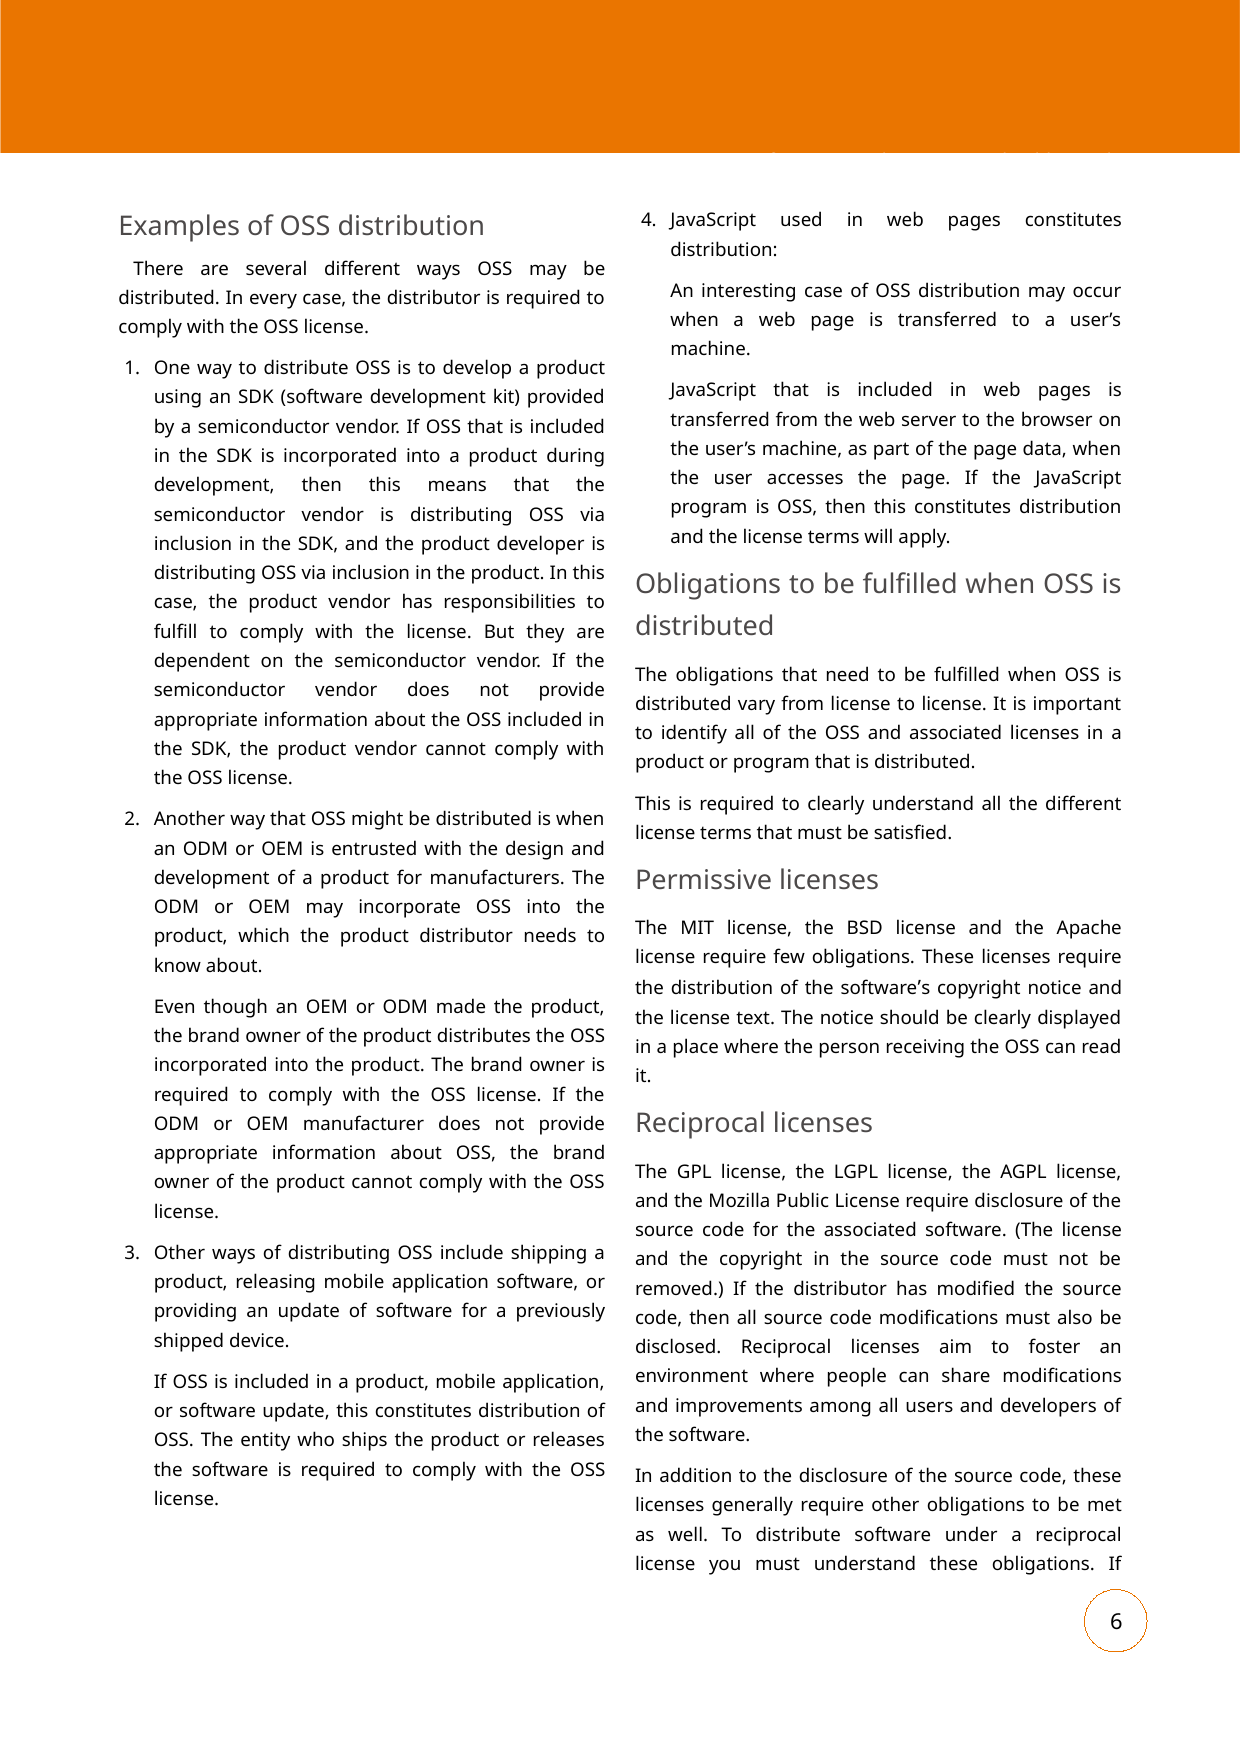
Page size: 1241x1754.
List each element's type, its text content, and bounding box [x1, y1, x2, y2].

text Permissive licenses [635, 860, 1122, 897]
list Even though an OEM or ODM made the product, the brand owner of the product distributes the OSS incorporated into the product. The brand owner is required to comply with the OSS license. If the ODM or OEM manufacturer does not provide appropriate information about OSS, the brand owner of the product cannot comply with the OSS license. [124, 993, 605, 1223]
list Other ways of distributing OSS include shipping a product, releasing mobile application software, or providing an update of software for a previously shipped device. [124, 1239, 605, 1352]
list JavaScript that is included in web pages is transferred from the web server to the browser on the user’s machine, as part of the page data, when the user accesses the page. If the JavaScript program is OSS, then this constitutes distribution and the license terms will apply. [641, 377, 1122, 548]
text The obligations that need to be fulfilled when OSS is distributed vary from license to license. It is important to identify all of the OSS and associated licenses in a product or program that is distributed. [635, 661, 1122, 774]
text This is required to clearly understand all the different license terms that must be satisfied. [635, 790, 1122, 844]
list Another way that OSS might be distributed is when an ODM or OEM is entrusted with the design and development of a product for manufacturers. The ODM or OEM may incorporate OSS into the product, which the product distributor needs to know about. [124, 806, 605, 977]
text Obligations to be fulfilled when OSS is distributed [635, 564, 1122, 643]
text There are several different ways OSS may be distributed. In every case, the distributor is required to comply with the OSS license. [118, 255, 605, 339]
text The GPL license, the LGPL license, the AGPL license, and the Mozilla Public License require disclosure of the source code for the associated software. (The license and the copyright in the source code must not be removed.) If the distributor has modified the source code, then all source code modifications must also be disclosed. Reciprocal licenses aim to foster an environment where people can share modifications and improvements among all users and developers of the software. [635, 1158, 1122, 1447]
list JavaScript used in web pages constitutes distribution: [641, 207, 1122, 261]
text Reciprocal licenses [635, 1104, 1122, 1141]
text Examples of OSS distribution [118, 207, 605, 243]
list If OSS is included in a product, mobile application, or software update, this constitutes distribution of OSS. The entity who ships the product or releases the software is required to comply with the OSS license. [124, 1368, 605, 1511]
list An interesting case of OSS distribution may occur when a web page is transferred to a user’s machine. [641, 277, 1122, 361]
text In addition to the disclosure of the source code, these licenses generally require other obligations to be met as well. To distribute software under a reciprocal license you must understand these obligations. If [635, 1462, 1122, 1576]
list One way to distribute OSS is to develop a product using an SDK (software development kit) provided by a semiconductor vendor. If OSS that is included in the SDK is incorporated into a product during development, then this means that the semiconductor vendor is distributing OSS via inclusion in the SDK, and the product developer is distributing OSS via inclusion in the product. In this case, the product vendor has responsibilities to fulfill to comply with the license. But they are dependent on the semiconductor vendor. If the semiconductor vendor does not provide appropriate information about the OSS included in the SDK, the product vendor cannot comply with the OSS license. [124, 354, 605, 790]
text The MIT license, the BSD license and the Apache license require few obligations. These licenses require the distribution of the software’s copyright notice and the license text. The notice should be clearly displayed in a place where the person receiving the OSS can read it. [635, 914, 1122, 1088]
